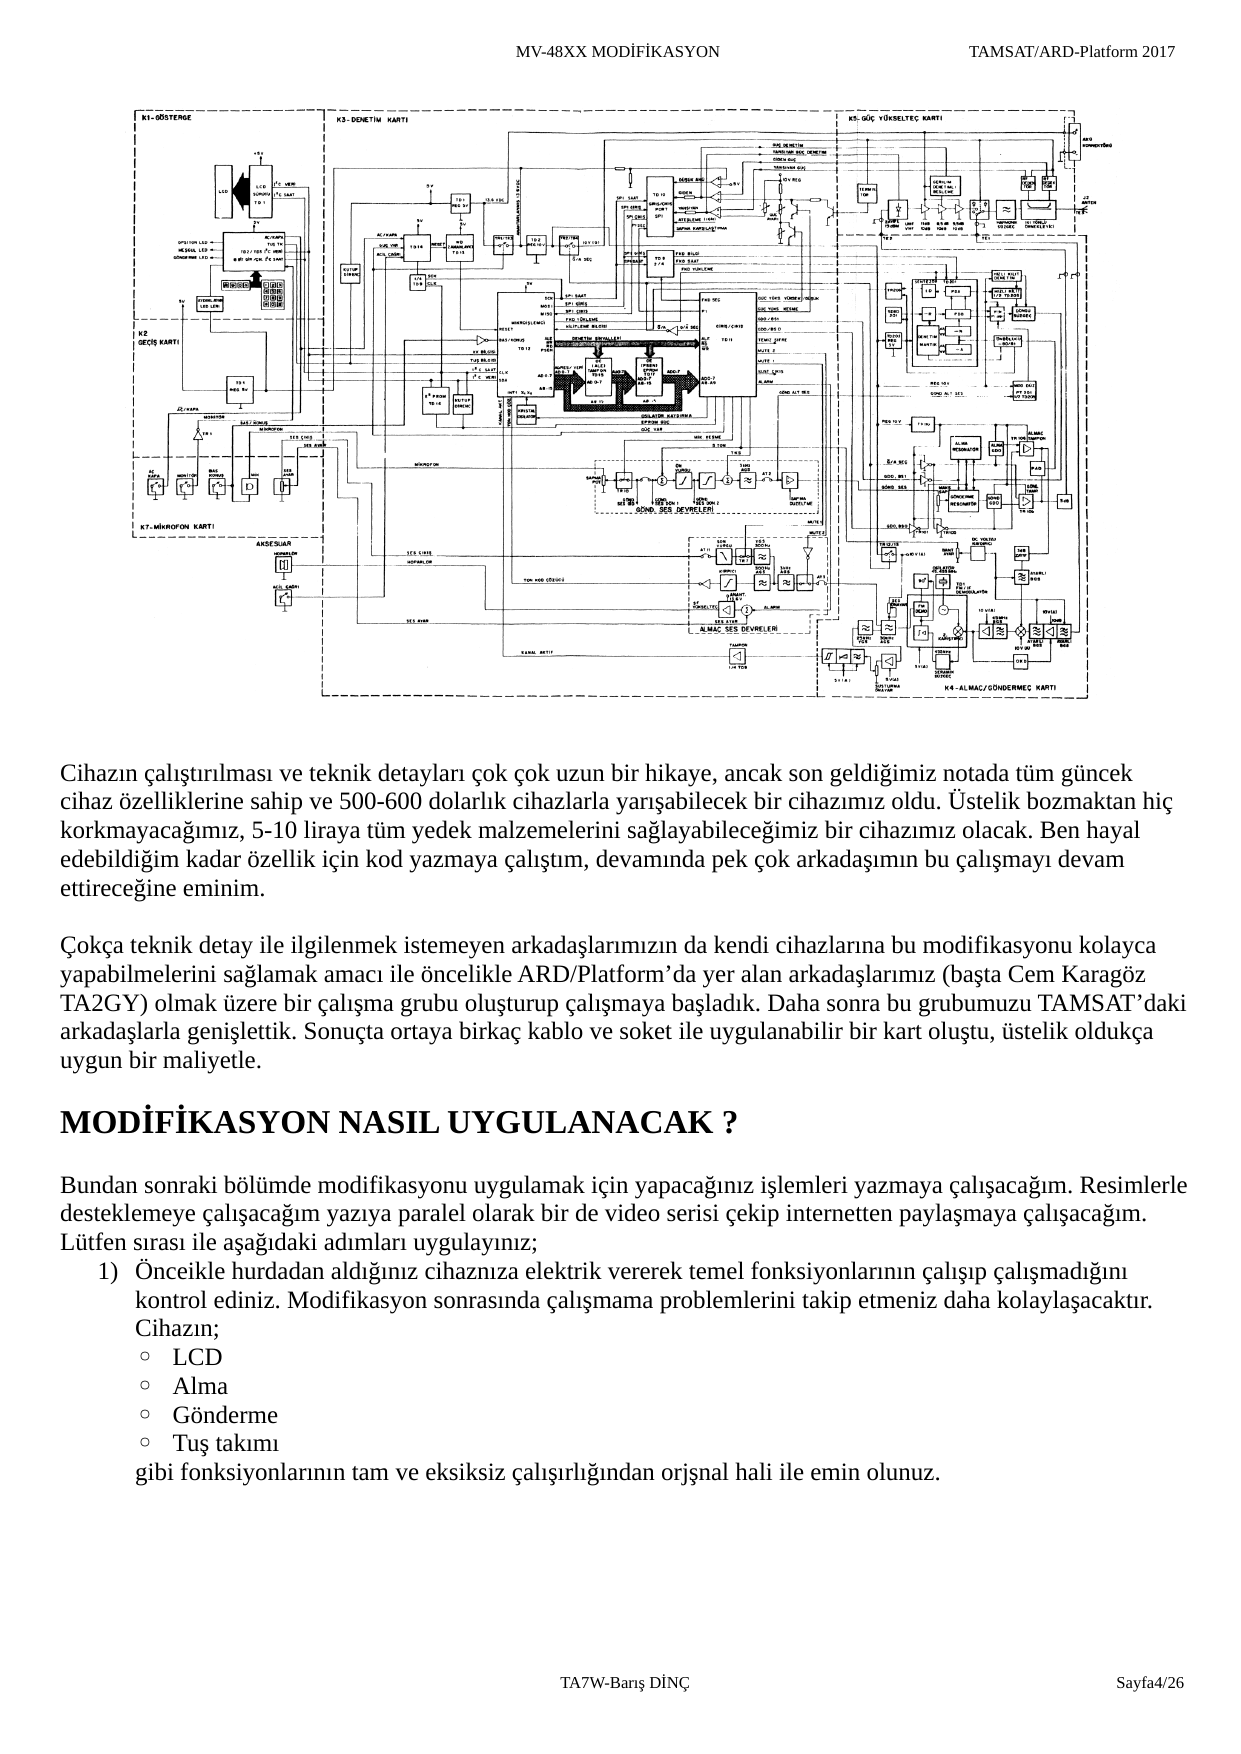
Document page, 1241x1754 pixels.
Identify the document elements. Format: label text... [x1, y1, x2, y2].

text Bundan sonraki bölümde modifikasyonu uygulamak için yapacağınız işlemleri yazmaya çalışacağım. Resimlerle desteklemeye çalışacağım yazıya paralel olarak bir de video serisi çekip internetten paylaşmaya çalışacağım. Lütfen sırası ile aşağıdaki adımları uygulayınız; [60, 1170, 1190, 1256]
list Alma [135, 1371, 1190, 1400]
text Cihazın çalıştırılması ve teknik detayları çok çok uzun bir hikaye, ancak son geldiğimiz notada tüm güncek cihaz özelliklerine sahip ve 500-600 dolarlık cihazlarla yarışabilecek bir cihazımız oldu. Üstelik bozmaktan hiç korkmayacağımız, 5-10 liraya tüm yedek malzemelerini sağlayabileceğimiz bir cihazımız olacak. Ben hayal edebildiğim kadar özellik için kod yazmaya çalıştım, devamında pek çok arkadaşımın bu çalışmayı devam ettireceğine eminim. [60, 758, 1190, 901]
text MODİFİKASYON NASIL UYGULANACAK ? [60, 1103, 1190, 1141]
list Gönderme [135, 1400, 1190, 1428]
list Tuş takımı [135, 1428, 1190, 1457]
list LCD [135, 1342, 1190, 1371]
list gibi fonksiyonlarının tam ve eksiksiz çalışırlığından orjşnal hali ile emin olunuz. [97, 1457, 1190, 1486]
text Çokça teknik detay ile ilgilenmek istemeyen arkadaşlarımızın da kendi cihazlarına bu modifikasyonu kolayca yapabilmelerini sağlamak amacı ile öncelikle ARD/Platform’da yer alan arkadaşlarımız (başta Cem Karagöz TA2GY) olmak üzere bir çalışma grubu oluşturup çalışmaya başladık. Daha sonra bu grubumuzu TAMSAT’daki arkadaşlarla genişlettik. Sonuçta ortaya birkaç kablo ve soket ile uygulanabilir bir kart oluştu, üstelik oldukça uygun bir maliyetle. [60, 930, 1190, 1074]
list Önceikle hurdadan aldığınız cihaznıza elektrik vererek temel fonksiyonlarının çalışıp çalışmadığını kontrol ediniz. Modifikasyon sonrasında çalışmama problemlerini takip etmeniz daha kolaylaşacaktır. Cihazın; [97, 1256, 1190, 1342]
picture [123, 107, 1127, 701]
